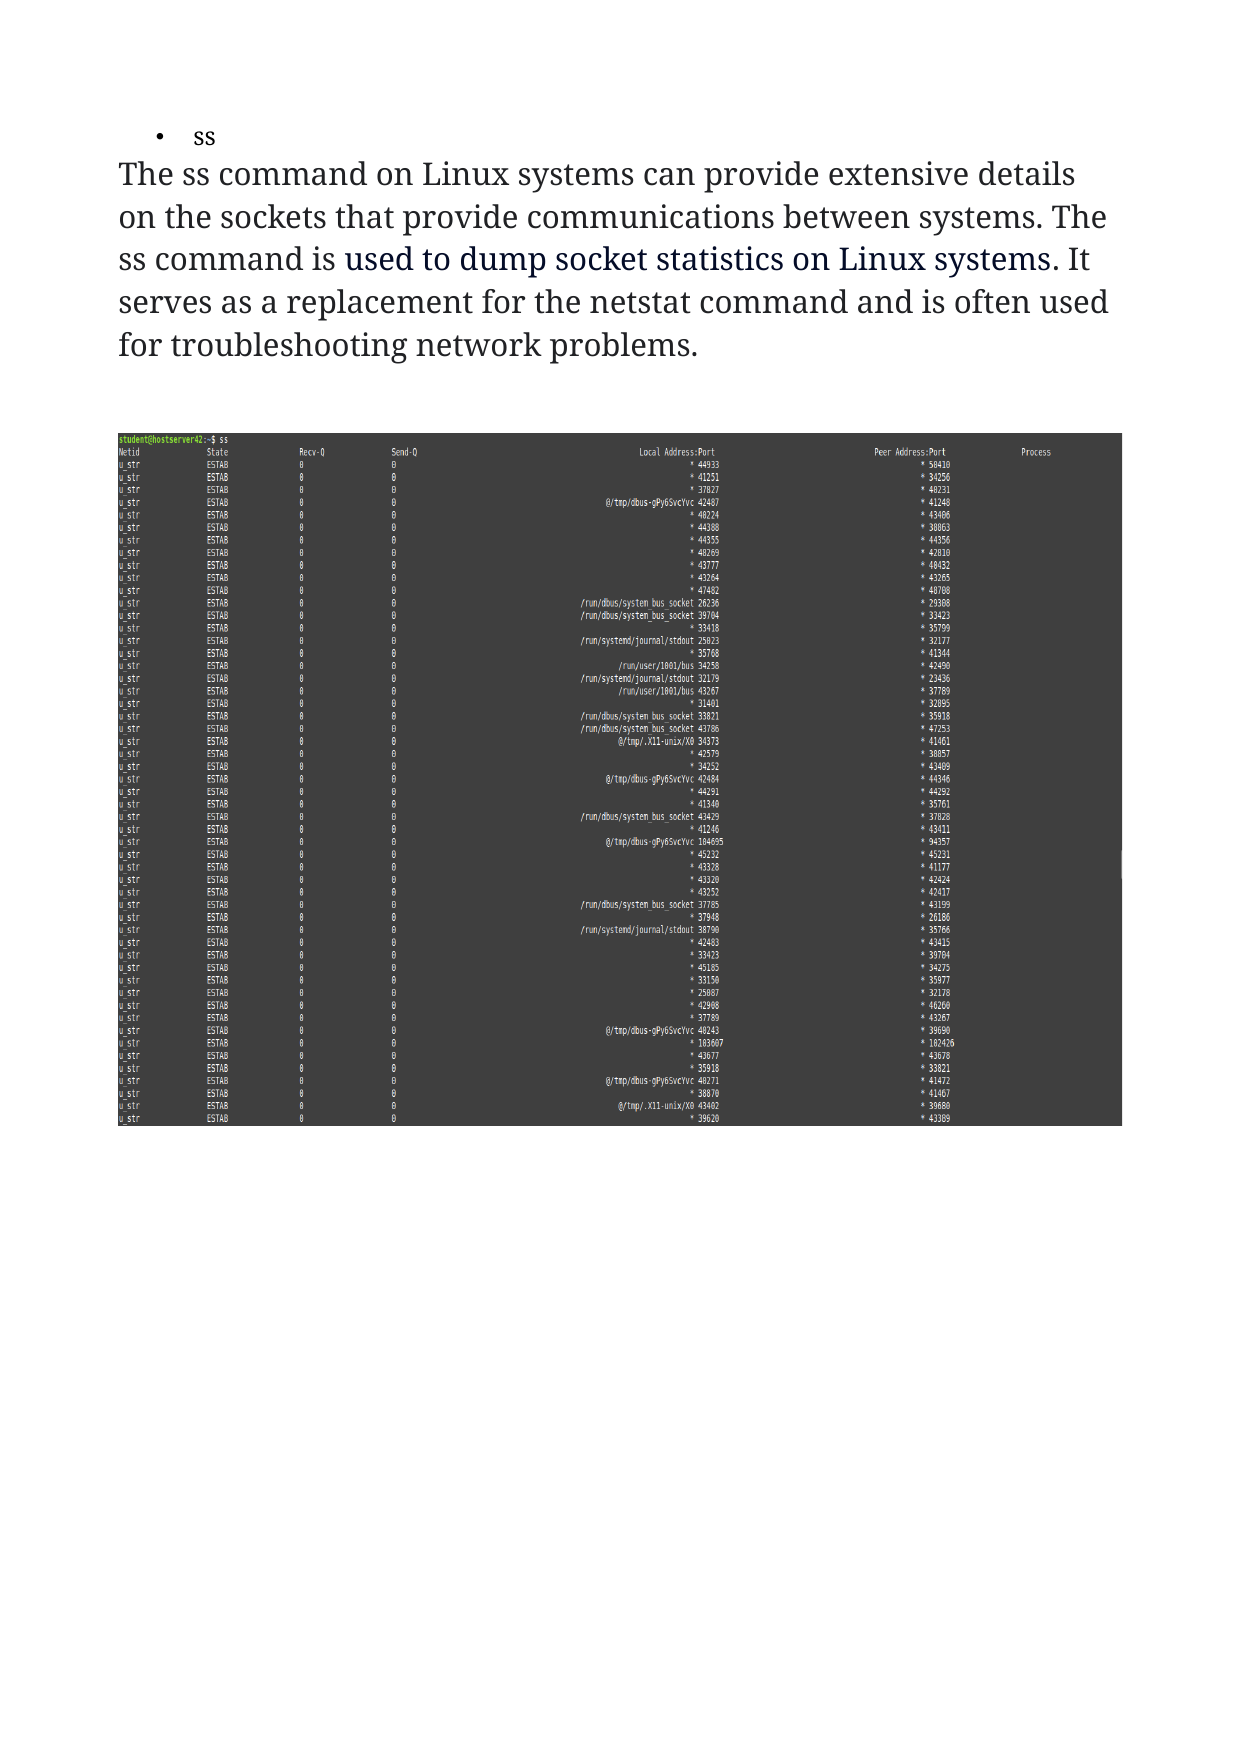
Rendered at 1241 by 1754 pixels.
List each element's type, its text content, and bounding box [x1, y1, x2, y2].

list ss [156, 118, 1122, 152]
picture [118, 433, 1123, 1126]
text The ss command on Linux systems can provide extensive details on the sockets that provide communications between systems. The ss command is used to dump socket statistics on Linux systems. It serves as a replacement for the netstat command and is often used for troubleshooting network problems. [118, 152, 1122, 365]
